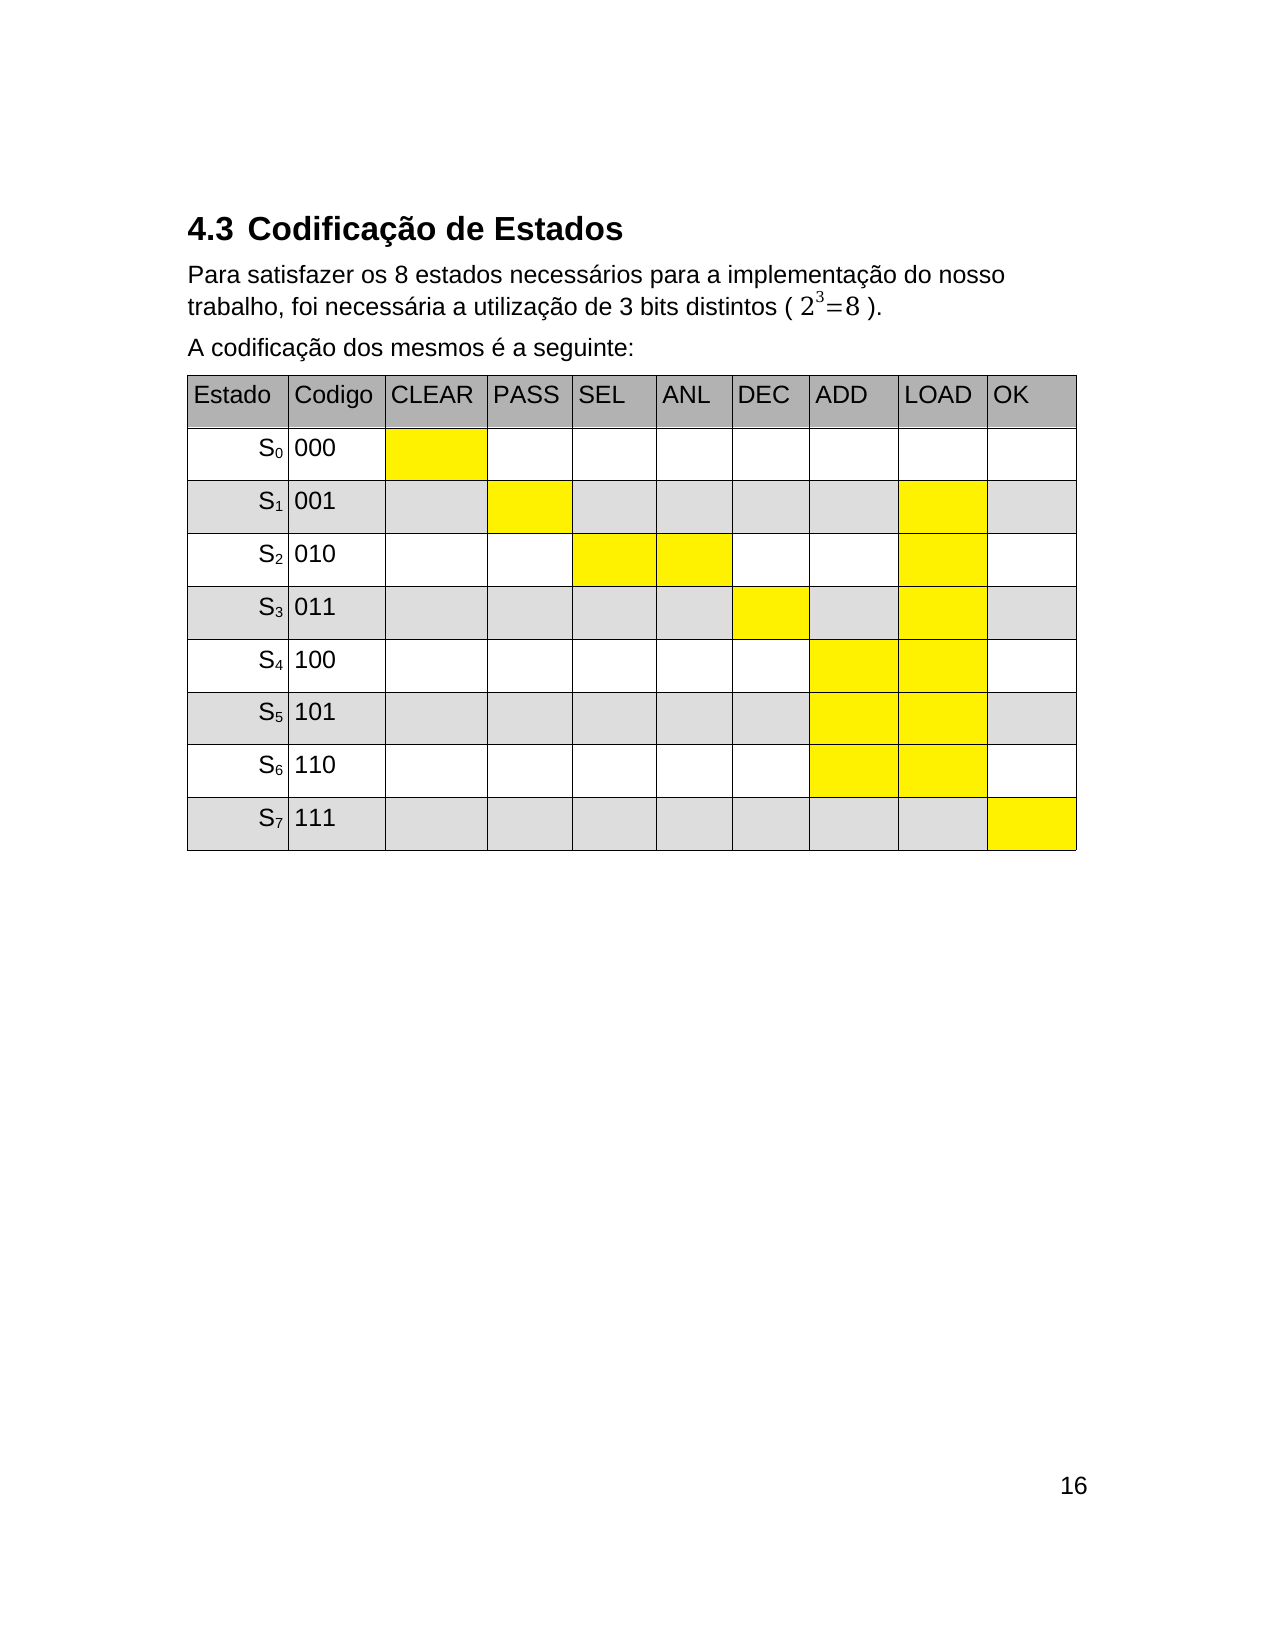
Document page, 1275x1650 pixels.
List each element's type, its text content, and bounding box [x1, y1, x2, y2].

table_cell 001 [289, 481, 385, 533]
table_cell [810, 745, 898, 797]
table_cell [899, 693, 987, 744]
table_cell [899, 798, 987, 850]
table_cell 011 [289, 587, 385, 639]
table_cell [899, 534, 987, 586]
table_cell [988, 429, 1076, 480]
table_cell [657, 745, 732, 797]
table_cell 010 [289, 534, 385, 586]
table_header Estado [188, 376, 288, 427]
subtitle Codificação de Estados [179, 205, 1096, 252]
table_cell [573, 693, 656, 744]
table_cell [657, 481, 732, 533]
table_cell [386, 798, 487, 850]
table_cell [386, 429, 487, 480]
table_cell [573, 745, 656, 797]
table_cell S0 [188, 429, 288, 480]
table_cell [657, 640, 732, 692]
table_cell [988, 745, 1076, 797]
table_cell [657, 429, 732, 480]
table_cell [733, 429, 809, 480]
table_cell [657, 534, 732, 586]
table_cell [733, 745, 809, 797]
table_header Codigo [289, 376, 385, 427]
table_cell [733, 640, 809, 692]
table_cell [488, 798, 572, 850]
table_cell [988, 693, 1076, 744]
table_cell [899, 587, 987, 639]
table_cell S5 [188, 693, 288, 744]
text Para satisfazer os 8 estados necessários para a implementação do nosso trabalho, foi necessária a utilização de 3 bits distintos (). [187, 260, 1087, 321]
table_cell 101 [289, 693, 385, 744]
table_cell 111 [289, 798, 385, 850]
table_cell [899, 429, 987, 480]
table_header PASS [488, 376, 572, 427]
table_cell 000 [289, 429, 385, 480]
text A codificação dos mesmos é a seguinte: [187, 333, 1087, 362]
table_cell [488, 693, 572, 744]
table_cell [386, 481, 487, 533]
table_cell [386, 640, 487, 692]
table_cell [810, 693, 898, 744]
table_header ANL [657, 376, 732, 427]
table_cell [657, 798, 732, 850]
table_cell [573, 587, 656, 639]
table_cell [573, 640, 656, 692]
table_header SEL [573, 376, 656, 427]
table_cell S7 [188, 798, 288, 850]
table_cell [488, 587, 572, 639]
table_header ADD [810, 376, 898, 427]
table_cell [988, 481, 1076, 533]
table_cell [386, 693, 487, 744]
table_cell [899, 481, 987, 533]
table_header OK [988, 376, 1076, 427]
table_cell [573, 481, 656, 533]
table_cell [810, 534, 898, 586]
table_cell [488, 481, 572, 533]
table_cell [988, 798, 1076, 850]
table_cell [810, 798, 898, 850]
table_cell [810, 640, 898, 692]
table_cell 100 [289, 640, 385, 692]
table_cell [899, 640, 987, 692]
table_cell 110 [289, 745, 385, 797]
table_cell [573, 534, 656, 586]
table_cell [733, 481, 809, 533]
table_cell [988, 534, 1076, 586]
table_header CLEAR [386, 376, 487, 427]
table_cell [733, 587, 809, 639]
table_cell [657, 587, 732, 639]
table_cell [657, 693, 732, 744]
table_cell [386, 587, 487, 639]
table_cell S3 [188, 587, 288, 639]
table_cell [386, 534, 487, 586]
table_cell [488, 640, 572, 692]
table_cell [988, 640, 1076, 692]
table_cell [810, 481, 898, 533]
table_cell [988, 587, 1076, 639]
table_cell [488, 745, 572, 797]
table_cell [488, 534, 572, 586]
table_cell S6 [188, 745, 288, 797]
table_cell [733, 534, 809, 586]
table_cell [733, 798, 809, 850]
table_cell [810, 429, 898, 480]
table_cell S1 [188, 481, 288, 533]
table_cell [573, 798, 656, 850]
table_cell [899, 745, 987, 797]
table_cell [733, 693, 809, 744]
table_cell [573, 429, 656, 480]
table_header DEC [733, 376, 809, 427]
table_cell S2 [188, 534, 288, 586]
table_cell [810, 587, 898, 639]
table_cell S4 [188, 640, 288, 692]
table_cell [386, 745, 487, 797]
table_cell [488, 429, 572, 480]
table_header LOAD [899, 376, 987, 427]
